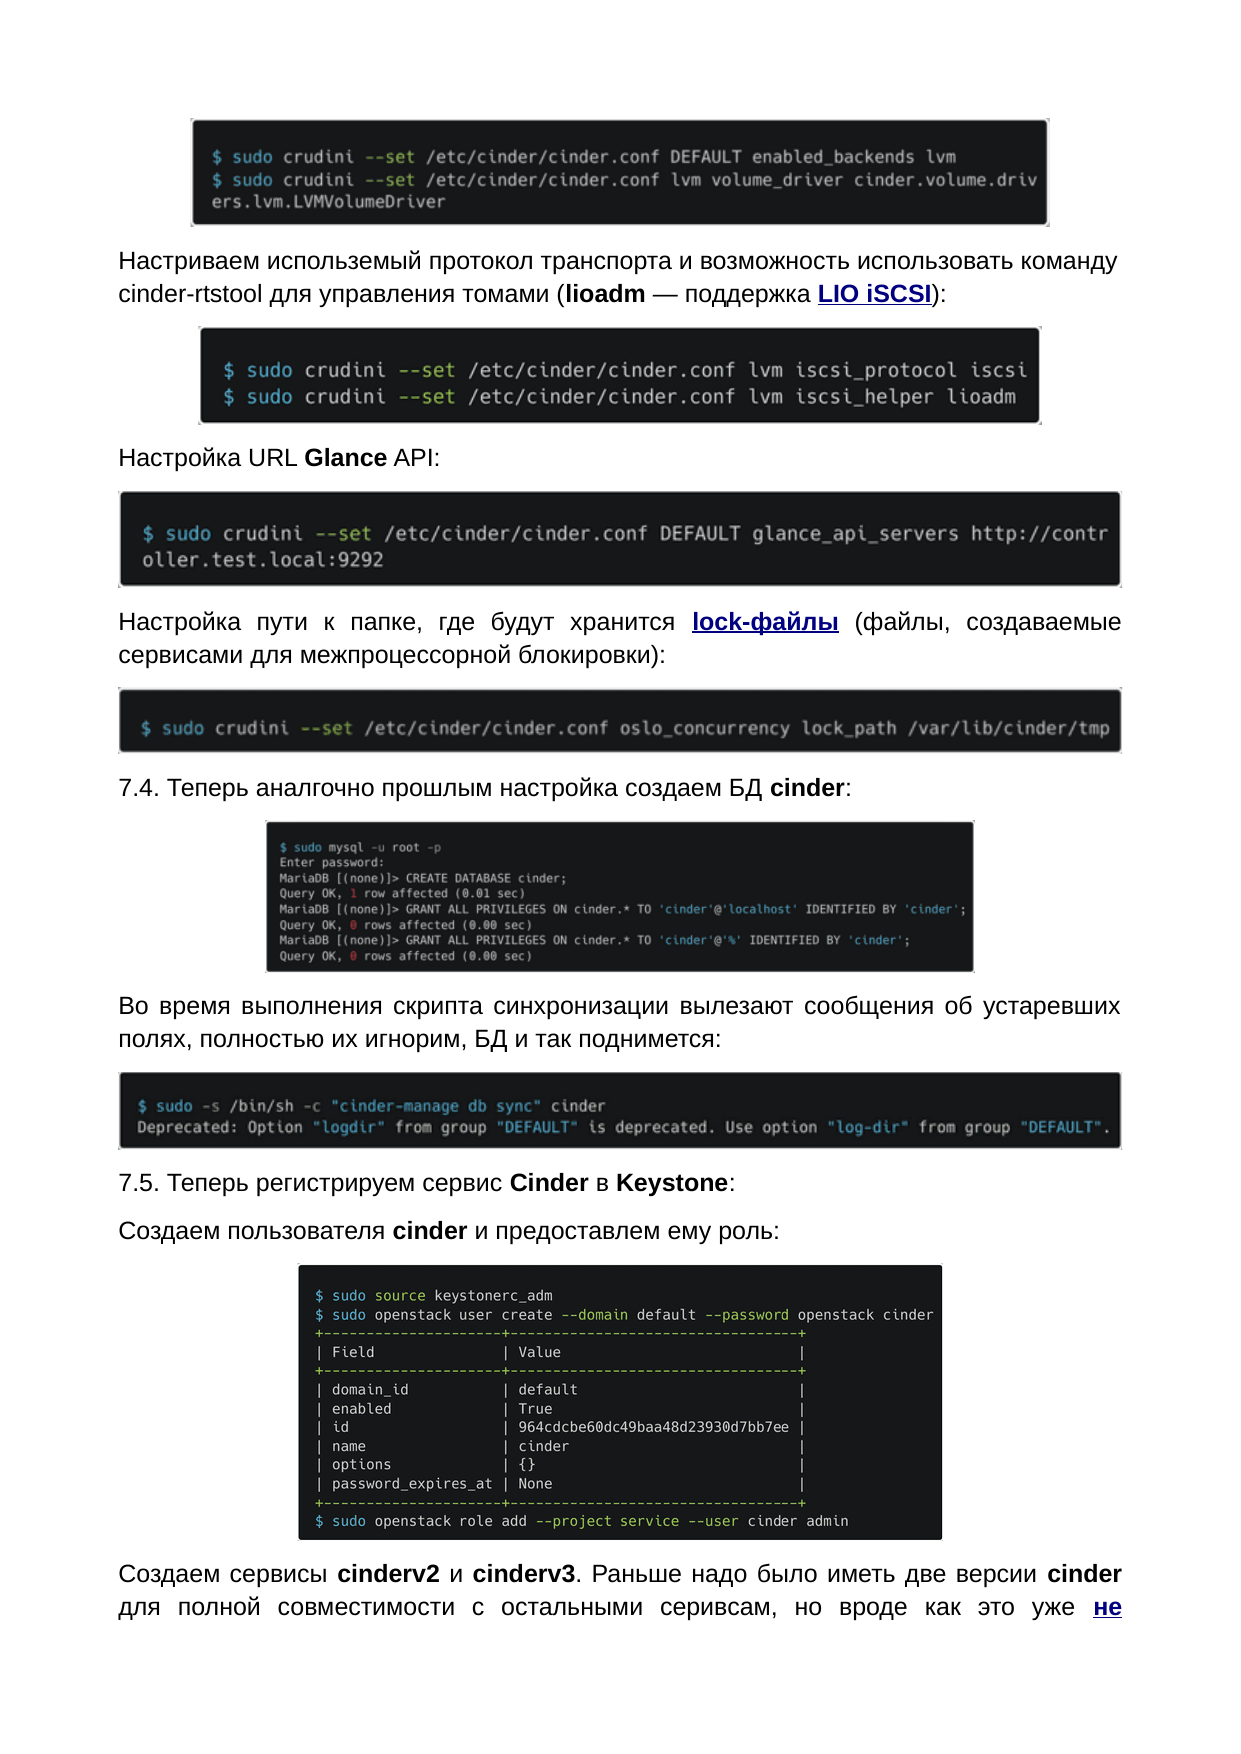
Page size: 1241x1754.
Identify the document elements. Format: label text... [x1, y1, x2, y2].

picture [190, 118, 1050, 227]
picture [118, 687, 1123, 754]
picture [118, 1072, 1123, 1150]
text Во время выполнения скрипта синхронизации вылезают сообщения об устаревших полях, полностью их игнорим, БД и так поднимется: [118, 991, 1122, 1053]
text Настриваем использемый протокол транспорта и возможность использовать команду cinder-rtstool для управления томами (lioadm — поддержка LIO iSCSI): [118, 246, 1122, 307]
text 7.5. Теперь регистрируем сервис Cinder в Keystone: [118, 1168, 1122, 1197]
text Настройка URL Glance API: [118, 443, 1122, 472]
text Настройка пути к папке, где будут хранится lock-файлы (файлы, создаваемые сервисами для межпроцессорной блокировки): [118, 607, 1122, 668]
text 7.4. Теперь аналгочно прошлым настройка создаем БД сinder: [118, 773, 1122, 802]
text Создаем пользователя cinder и предоставлем ему роль: [118, 1216, 1122, 1244]
text Создаем сервисы cinderv2 и cinderv3. Раньше надо было иметь две версии cinder для полной совместимости с остальными серивсам, но вроде как это уже не [118, 1559, 1122, 1621]
picture [118, 491, 1123, 588]
picture [265, 820, 975, 973]
picture [198, 326, 1042, 425]
picture [297, 1263, 943, 1541]
